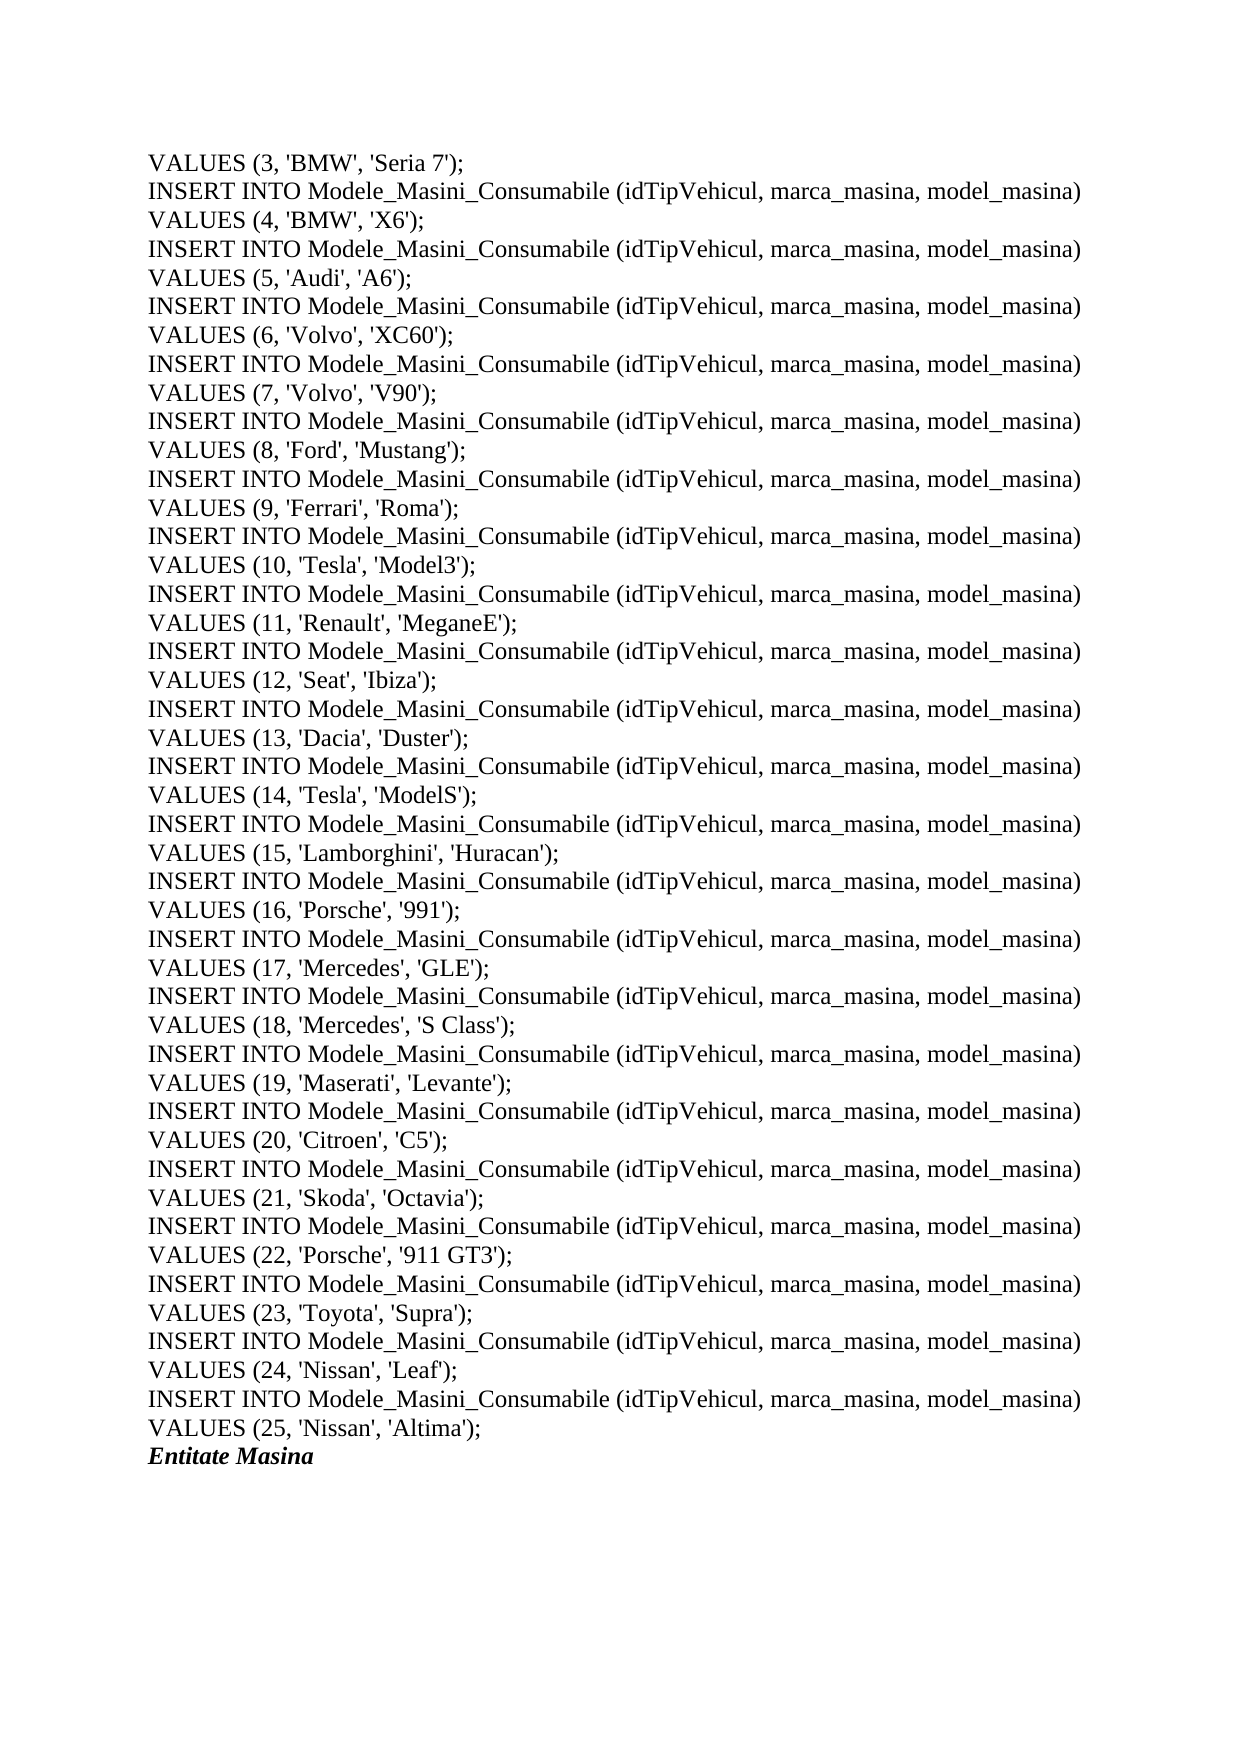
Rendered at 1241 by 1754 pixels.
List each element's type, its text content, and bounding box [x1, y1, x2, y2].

text VALUES (3, 'BMW', 'Seria 7'); INSERT INTO Modele_Masini_Consumabile (idTipVehicul, marca_masina, model_masina) VALUES (4, 'BMW', 'X6'); INSERT INTO Modele_Masini_Consumabile (idTipVehicul, marca_masina, model_masina) VALUES (5, 'Audi', 'A6'); INSERT INTO Modele_Masini_Consumabile (idTipVehicul, marca_masina, model_masina) VALUES (6, 'Volvo', 'XC60'); INSERT INTO Modele_Masini_Consumabile (idTipVehicul, marca_masina, model_masina) VALUES (7, 'Volvo', 'V90'); INSERT INTO Modele_Masini_Consumabile (idTipVehicul, marca_masina, model_masina) VALUES (8, 'Ford', 'Mustang'); INSERT INTO Modele_Masini_Consumabile (idTipVehicul, marca_masina, model_masina) VALUES (9, 'Ferrari', 'Roma'); INSERT INTO Modele_Masini_Consumabile (idTipVehicul, marca_masina, model_masina) VALUES (10, 'Tesla', 'Model3'); INSERT INTO Modele_Masini_Consumabile (idTipVehicul, marca_masina, model_masina) VALUES (11, 'Renault', 'MeganeE'); INSERT INTO Modele_Masini_Consumabile (idTipVehicul, marca_masina, model_masina) VALUES (12, 'Seat', 'Ibiza'); INSERT INTO Modele_Masini_Consumabile (idTipVehicul, marca_masina, model_masina) VALUES (13, 'Dacia', 'Duster'); INSERT INTO Modele_Masini_Consumabile (idTipVehicul, marca_masina, model_masina) VALUES (14, 'Tesla', 'ModelS'); INSERT INTO Modele_Masini_Consumabile (idTipVehicul, marca_masina, model_masina) VALUES (15, 'Lamborghini', 'Huracan'); INSERT INTO Modele_Masini_Consumabile (idTipVehicul, marca_masina, model_masina) VALUES (16, 'Porsche', '991'); INSERT INTO Modele_Masini_Consumabile (idTipVehicul, marca_masina, model_masina) VALUES (17, 'Mercedes', 'GLE'); INSERT INTO Modele_Masini_Consumabile (idTipVehicul, marca_masina, model_masina) VALUES (18, 'Mercedes', 'S Class'); INSERT INTO Modele_Masini_Consumabile (idTipVehicul, marca_masina, model_masina) VALUES (19, 'Maserati', 'Levante'); INSERT INTO Modele_Masini_Consumabile (idTipVehicul, marca_masina, model_masina) VALUES (20, 'Citroen', 'C5'); INSERT INTO Modele_Masini_Consumabile (idTipVehicul, marca_masina, model_masina) VALUES (21, 'Skoda', 'Octavia'); INSERT INTO Modele_Masini_Consumabile (idTipVehicul, marca_masina, model_masina) VALUES (22, 'Porsche', '911 GT3'); INSERT INTO Modele_Masini_Consumabile (idTipVehicul, marca_masina, model_masina) VALUES (23, 'Toyota', 'Supra'); INSERT INTO Modele_Masini_Consumabile (idTipVehicul, marca_masina, model_masina) VALUES (24, 'Nissan', 'Leaf'); INSERT INTO Modele_Masini_Consumabile (idTipVehicul, marca_masina, model_masina) VALUES (25, 'Nissan', 'Altima'); [148, 148, 1093, 1441]
text Entitate Masina [148, 1441, 1093, 1470]
